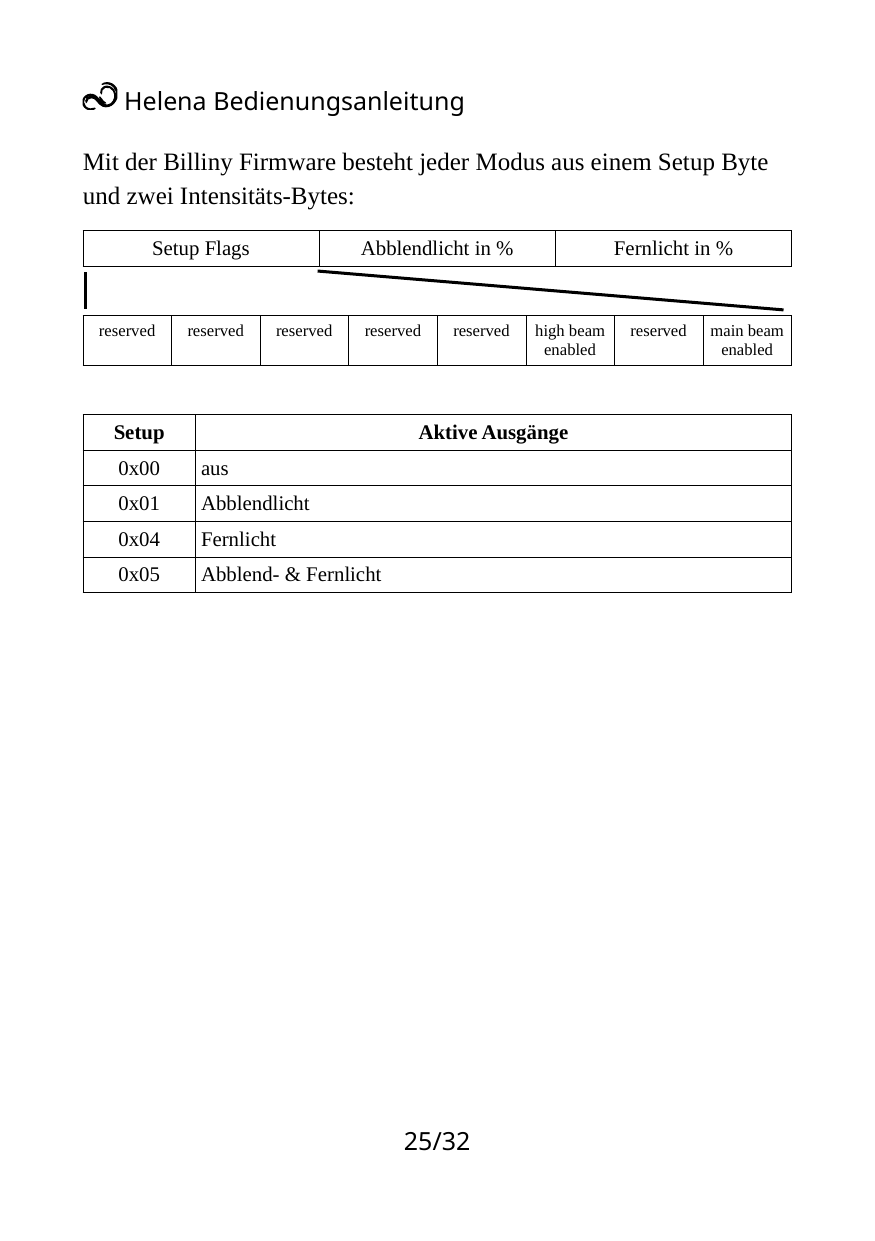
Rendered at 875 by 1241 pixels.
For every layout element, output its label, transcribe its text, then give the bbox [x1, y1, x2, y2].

table_cell aus [196, 451, 791, 485]
table_header Abblendlicht in % [320, 231, 555, 266]
table_cell 0x01 [84, 486, 195, 521]
table_header reserved [349, 316, 437, 365]
table_header reserved [172, 316, 260, 365]
table_header reserved [261, 316, 348, 365]
table_header Aktive Ausgänge [196, 415, 791, 450]
table_cell 0x00 [84, 451, 195, 485]
text Mit der Billiny Firmware besteht jeder Modus aus einem Setup Byte und zwei Intensitäts-Bytes: [83, 147, 791, 210]
table_header reserved [438, 316, 526, 365]
table_header reserved [84, 316, 171, 365]
table_cell 0x04 [84, 522, 195, 557]
table_header Fernlicht in % [556, 231, 791, 266]
table_header high beam enabled [527, 316, 614, 365]
table_cell Fernlicht [196, 522, 791, 557]
table_cell Abblendlicht [196, 486, 791, 521]
table_cell 0x05 [84, 558, 195, 592]
table_header main beam enabled [704, 316, 791, 365]
table_header Setup Flags [84, 231, 319, 266]
table_header Setup [84, 415, 195, 450]
table_cell Abblend- & Fernlicht [196, 558, 791, 592]
table_header reserved [615, 316, 703, 365]
